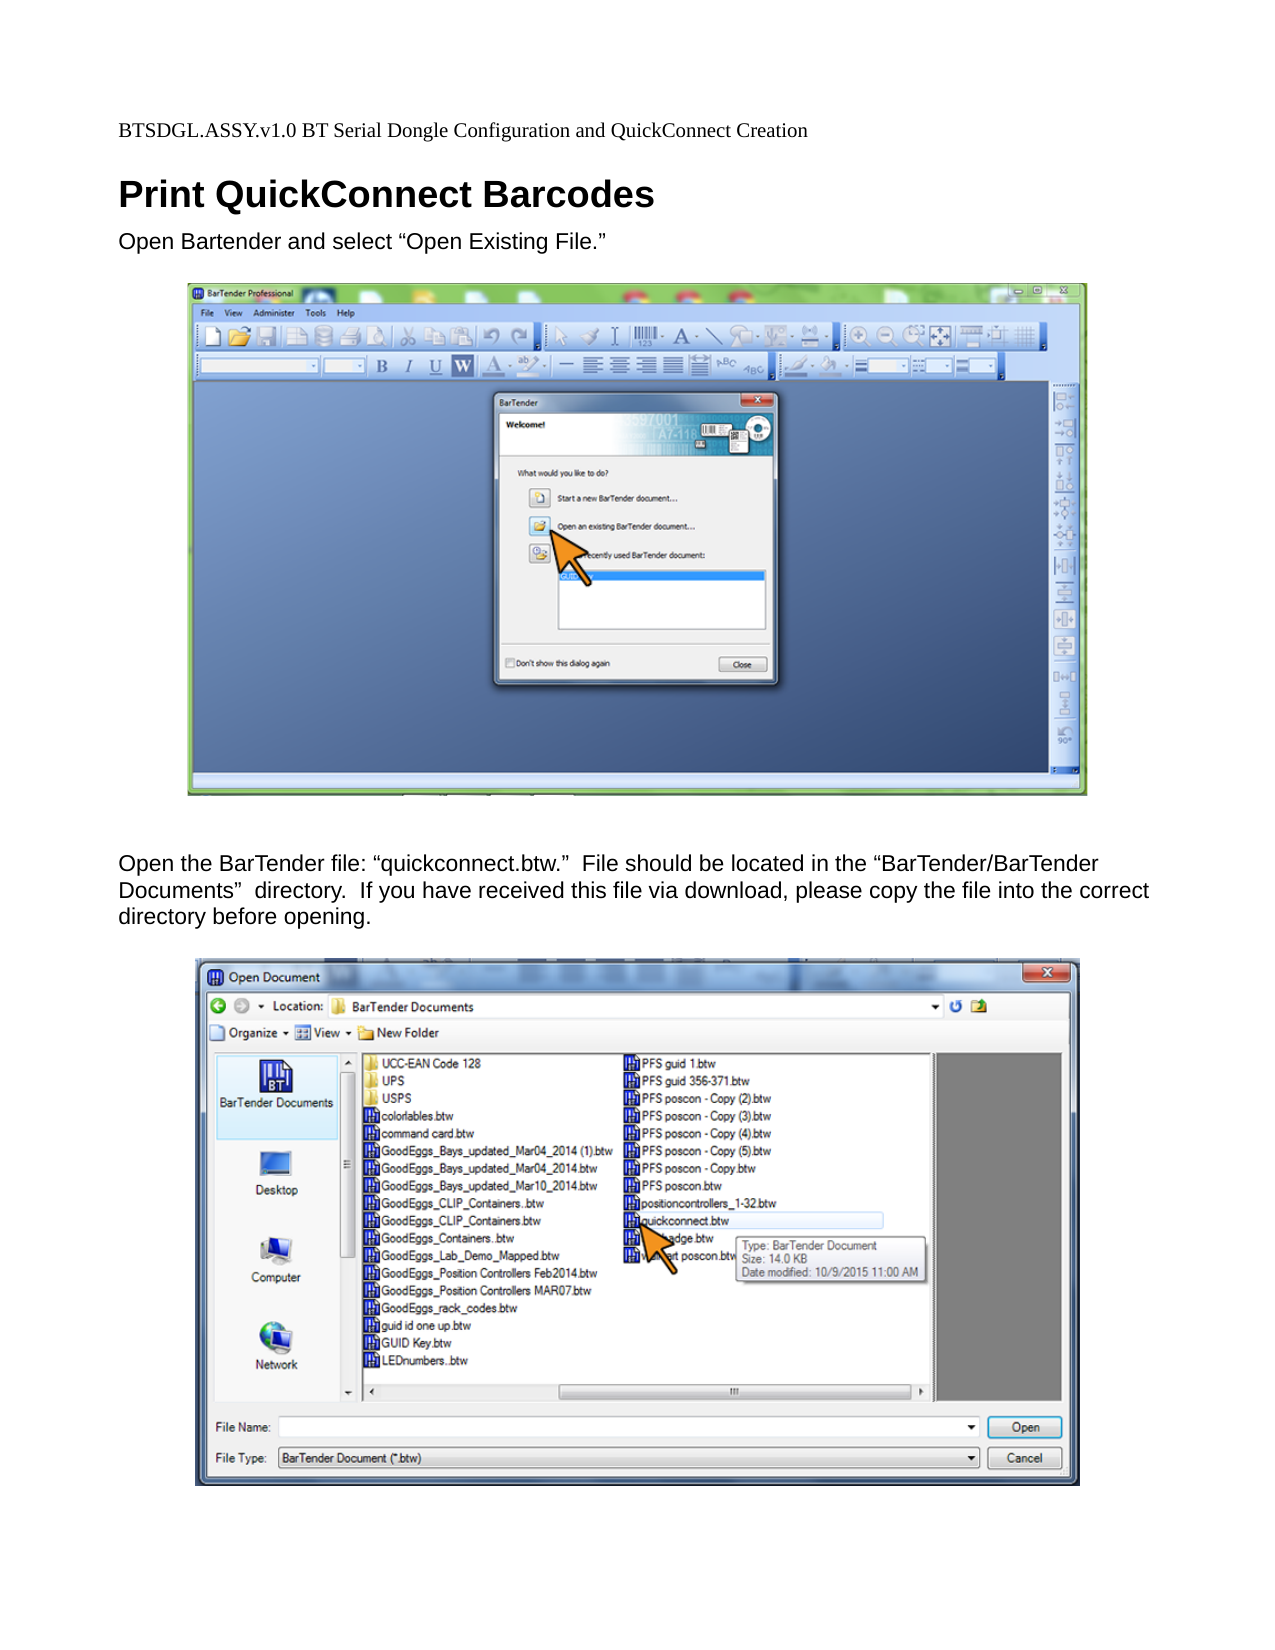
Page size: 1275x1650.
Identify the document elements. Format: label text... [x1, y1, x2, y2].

text Open Bartender and select “Open Existing File.” [118, 228, 1157, 255]
picture [195, 958, 1080, 1486]
subtitle Print QuickConnect Barcodes [118, 172, 1157, 216]
picture [187, 283, 1088, 796]
text Open the BarTender file: “quickconnect.btw.” File should be located in the “BarTender/BarTender Documents” directory. If you have received this file via download, please copy the file into the correct directory before opening. [118, 850, 1157, 929]
